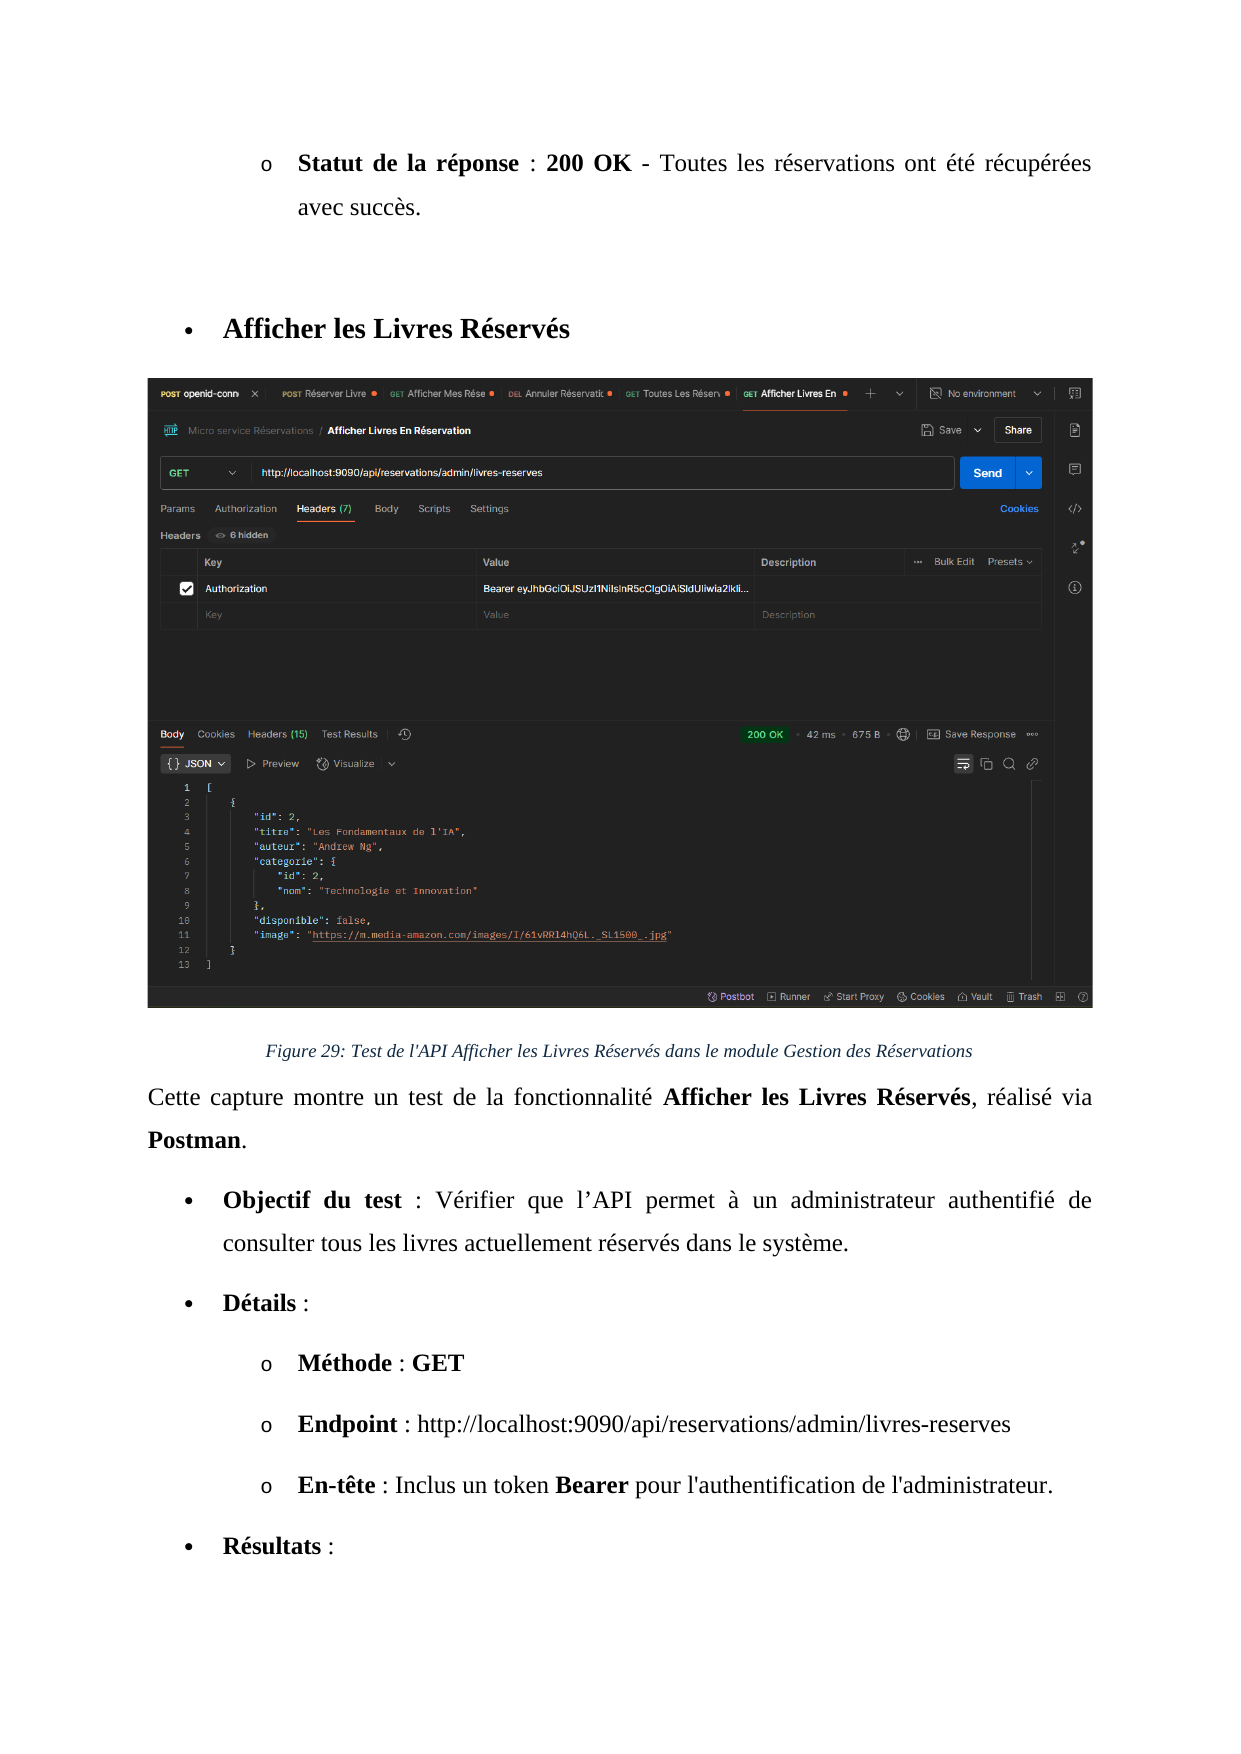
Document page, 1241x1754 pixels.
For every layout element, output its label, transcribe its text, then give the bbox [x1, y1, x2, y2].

list Méthode : GET [260, 1348, 1093, 1377]
list En-tête : Inclus un token Bearer pour l'authentification de l'administrateur. [260, 1470, 1093, 1499]
list Objectif du test : Vérifier que l’API permet à un administrateur authentifié de consulter tous les livres actuellement réservés dans le système. [185, 1185, 1093, 1257]
list Afficher les Livres Réservés [185, 311, 1093, 345]
list Détails : [185, 1288, 1093, 1317]
list Résultats : [185, 1531, 1093, 1560]
text Figure 29: Test de l'API Afficher les Livres Réservés dans le module Gestion des Réservations [148, 1040, 1093, 1061]
text Cette capture montre un test de la fonctionnalité Afficher les Livres Réservés, réalisé via Postman. [148, 1082, 1093, 1154]
list Endpoint : http://localhost:9090/api/reservations/admin/livres-reserves [260, 1409, 1093, 1438]
list Statut de la réponse : 200 OK - Toutes les réservations ont été récupérées avec succès. [260, 148, 1093, 220]
